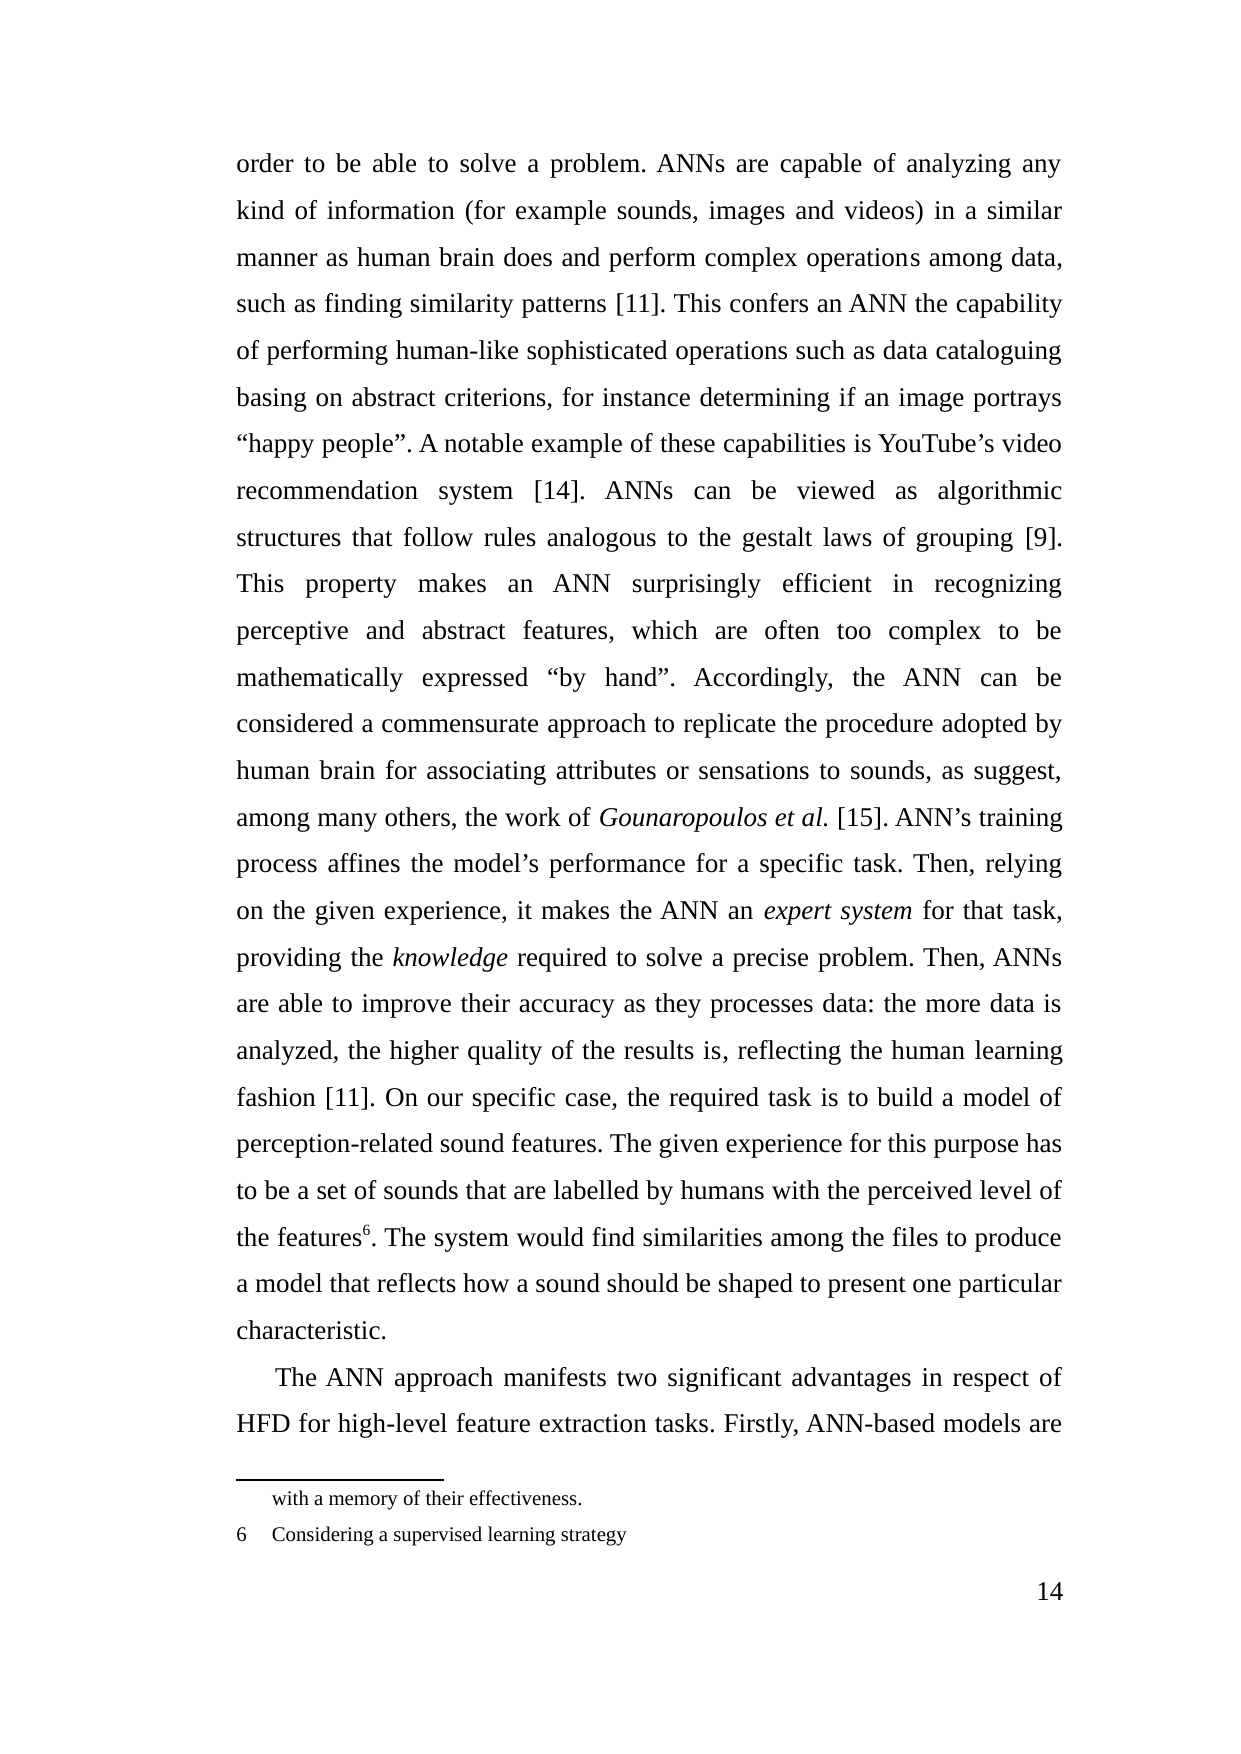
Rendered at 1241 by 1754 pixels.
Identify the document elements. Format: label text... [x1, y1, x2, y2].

text with a memory of their effectiveness. [236, 1486, 1063, 1510]
text Considering a supervised learning strategy [236, 1522, 1063, 1546]
text The ANN approach manifests two significant advantages in respect of HFD for high-level feature extraction tasks. Firstly, ANN-based models are [236, 1361, 1063, 1439]
text order to be able to solve a problem. ANNs are capable of analyzing any kind of information (for example sounds, images and videos) in a similar manner as human brain does and perform complex operations among data, such as finding similarity patterns [11]. This confers an ANN the capability of performing human-like sophisticated operations such as data cataloguing basing on abstract criterions, for instance determining if an image portrays “happy people”. A notable example of these capabilities is YouTube’s video recommendation system [14]. ANNs can be viewed as algorithmic structures that follow rules analogous to the gestalt laws of grouping [9]. This property makes an ANN surprisingly efficient in recognizing perceptive and abstract features, which are often too complex to be mathematically expressed “by hand”. Accordingly, the ANN can be considered a commensurate approach to replicate the procedure adopted by human brain for associating attributes or sensations to sounds, as suggest, among many others, the work of Gounaropoulos et al. [15]. ANN’s training process affines the model’s performance for a specific task. Then, relying on the given experience, it makes the ANN an expert system for that task, providing the knowledge required to solve a precise problem. Then, ANNs are able to improve their accuracy as they processes data: the more data is analyzed, the higher quality of the results is, reflecting the human learning fashion [11]. On our specific case, the required task is to build a model of perception-related sound features. The given experience for this purpose has to be a set of sounds that are labelled by humans with the perceived level of the features. The system would find similarities among the files to produce a model that reflects how a sound should be shaped to present one particular characteristic. [236, 148, 1063, 1345]
